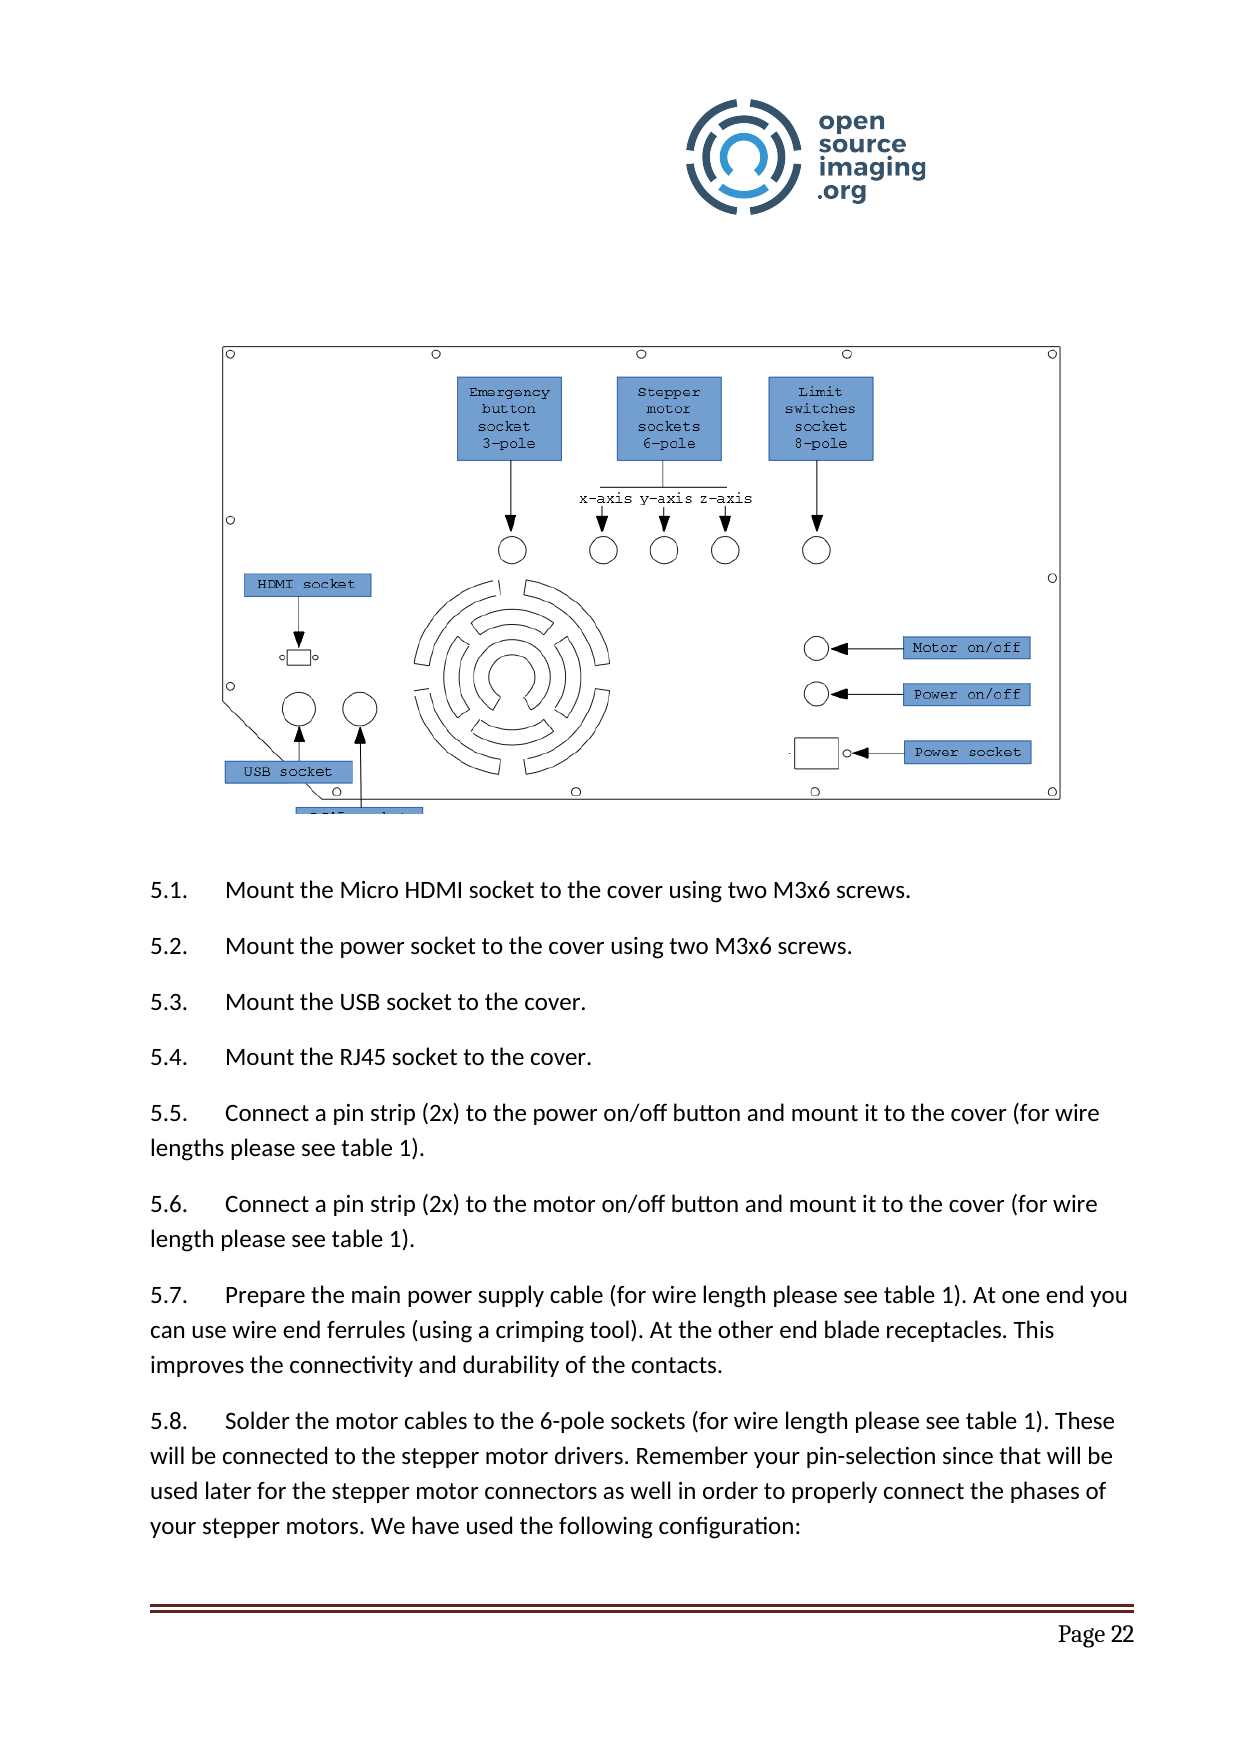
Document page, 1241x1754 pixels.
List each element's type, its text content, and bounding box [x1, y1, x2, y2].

list Mount the USB socket to the cover. [150, 986, 1134, 1016]
list Mount the Micro HDMI socket to the cover using two M3x6 screws. [150, 874, 1134, 904]
list Mount the RJ45 socket to the cover. [150, 1041, 1134, 1072]
list Solder the motor cables to the 6-pole sockets (for wire length please see table 1). These will be connected to the stepper motor drivers. Remember your pin-selection since that will be used later for the stepper motor connectors as well in order to properly connect the phases of your stepper motors. We have used the following configuration: [150, 1405, 1134, 1540]
list Connect a pin strip (2x) to the motor on/off button and mount it to the cover (for wire length please see table 1). [150, 1188, 1134, 1254]
list Connect a pin strip (2x) to the power on/off button and mount it to the cover (for wire lengths please see table 1). [150, 1097, 1134, 1163]
text Figure 10 Schematic of the socket location on the front cover of the casing. [150, 273, 1134, 297]
list Mount the power socket to the cover using two M3x6 screws. [150, 930, 1134, 960]
list Prepare the main power supply cable (for wire length please see table 1). At one end you can use wire end ferrules (using a crimping tool). At the other end blade receptacles. This improves the connectivity and durability of the contacts. [150, 1279, 1134, 1379]
